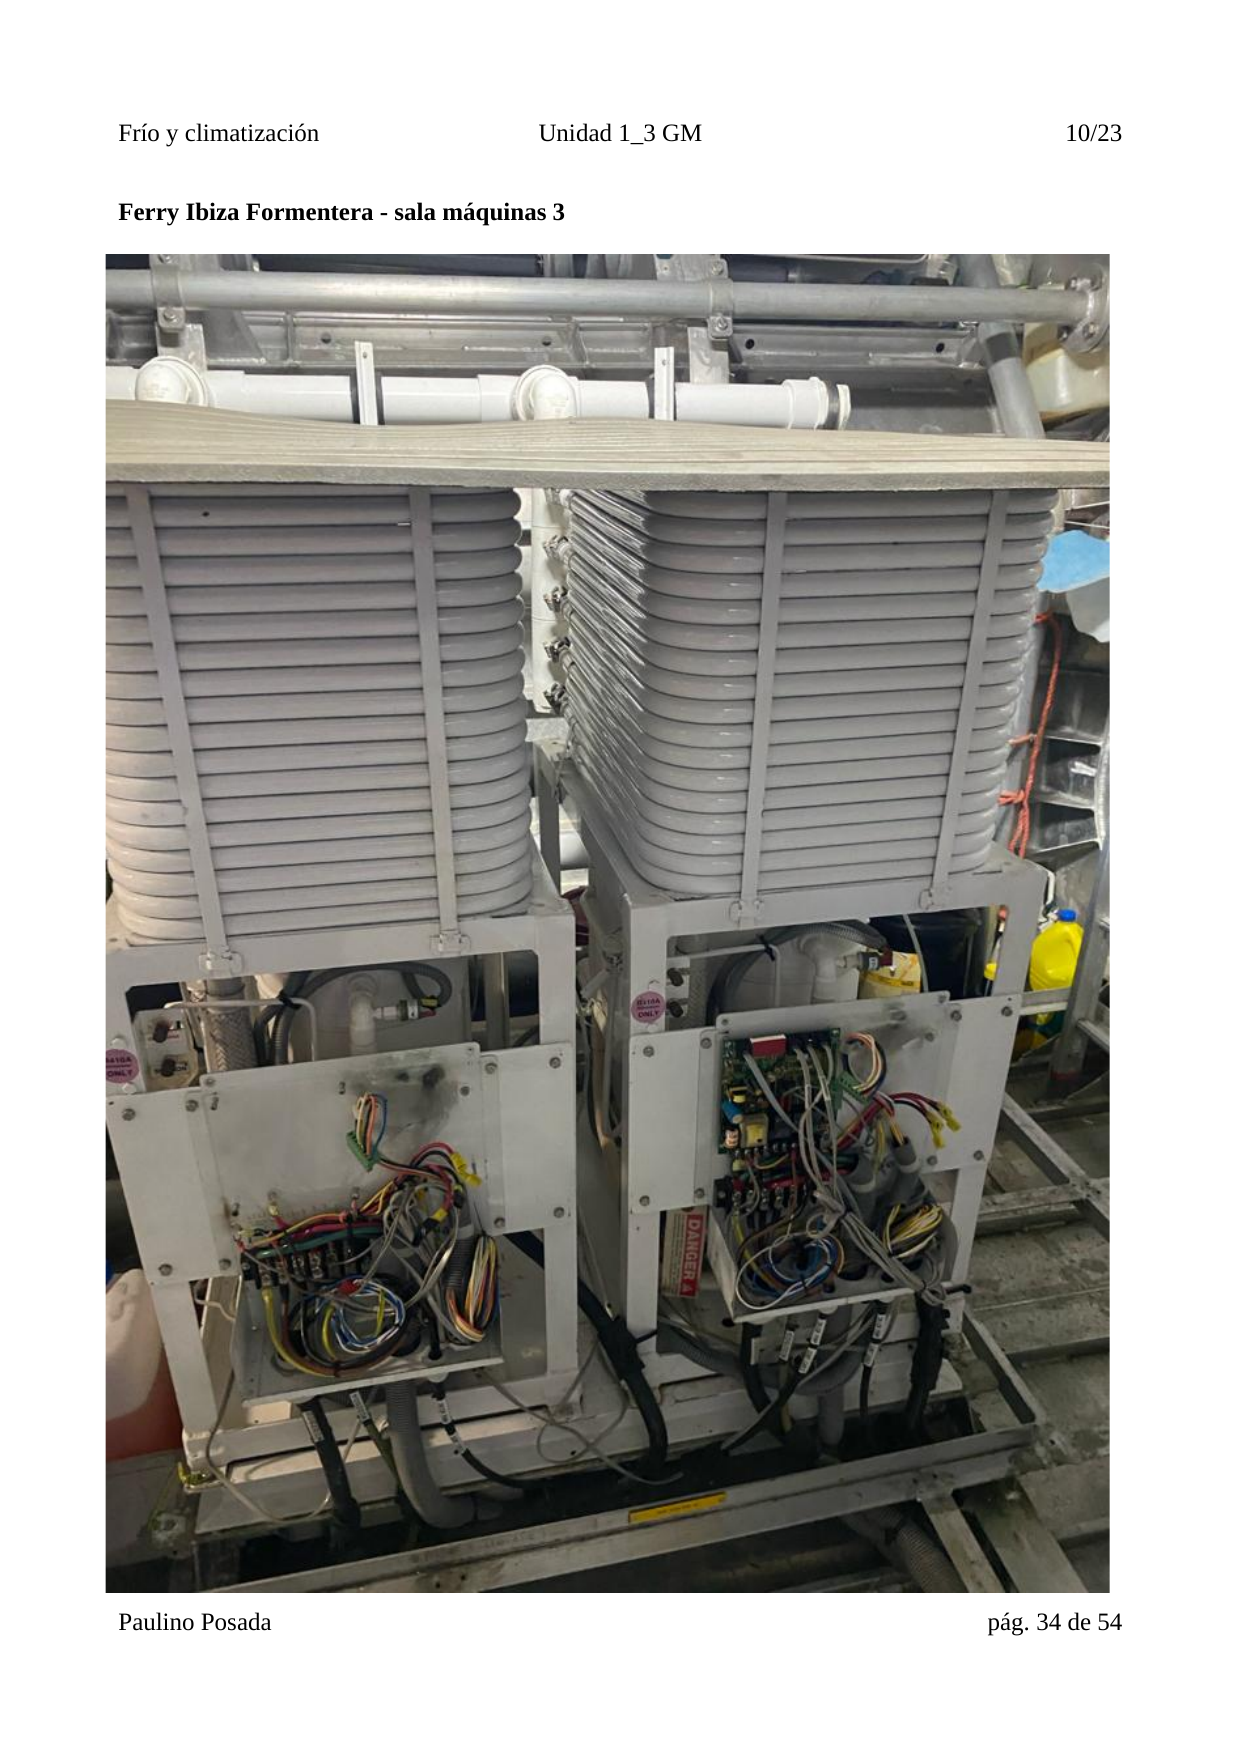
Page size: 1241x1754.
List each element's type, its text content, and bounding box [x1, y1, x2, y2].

text Ferry Ibiza Formentera - sala máquinas 3 [118, 197, 1122, 226]
picture [105, 254, 1110, 1593]
